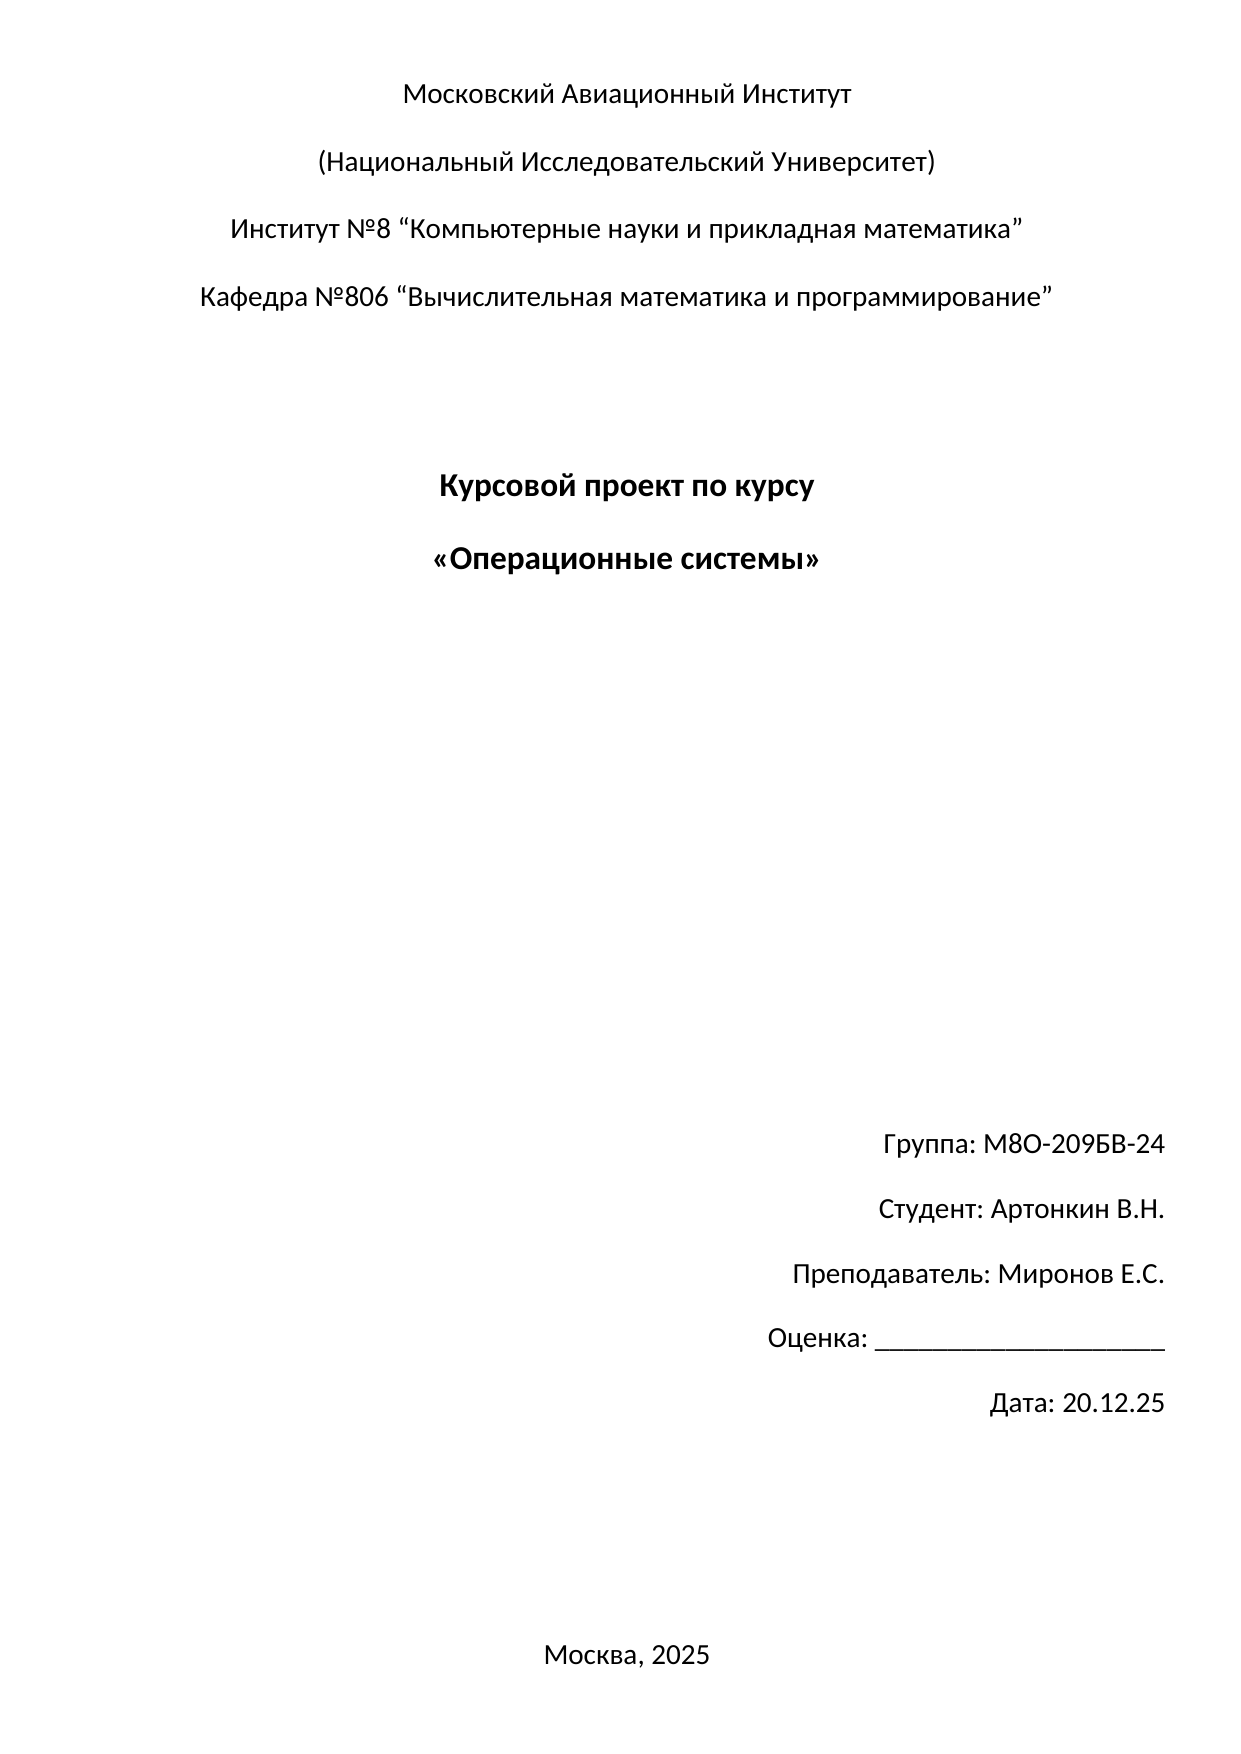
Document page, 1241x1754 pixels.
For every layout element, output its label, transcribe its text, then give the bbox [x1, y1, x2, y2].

text Оценка: ____________________ [88, 1319, 1165, 1355]
text «Операционные системы» [88, 537, 1165, 578]
text (Национальный Исследовательский Университет) [88, 143, 1165, 178]
text Институт №8 “Компьютерные науки и прикладная математика” [88, 210, 1165, 246]
text Московский Авиационный Институт [88, 75, 1165, 111]
text Москва, 2025 [88, 1636, 1165, 1671]
text Студент: Артонкин В.Н. [88, 1190, 1165, 1226]
text Кафедра №806 “Вычислительная математика и программирование” [88, 278, 1165, 313]
text Дата: 20.12.25 [88, 1384, 1165, 1420]
text Курсовой проект по курсу [88, 464, 1165, 505]
text Преподаватель: Миронов Е.С. [88, 1255, 1165, 1290]
text Группа: М8О-209БВ-24 [88, 1125, 1165, 1161]
